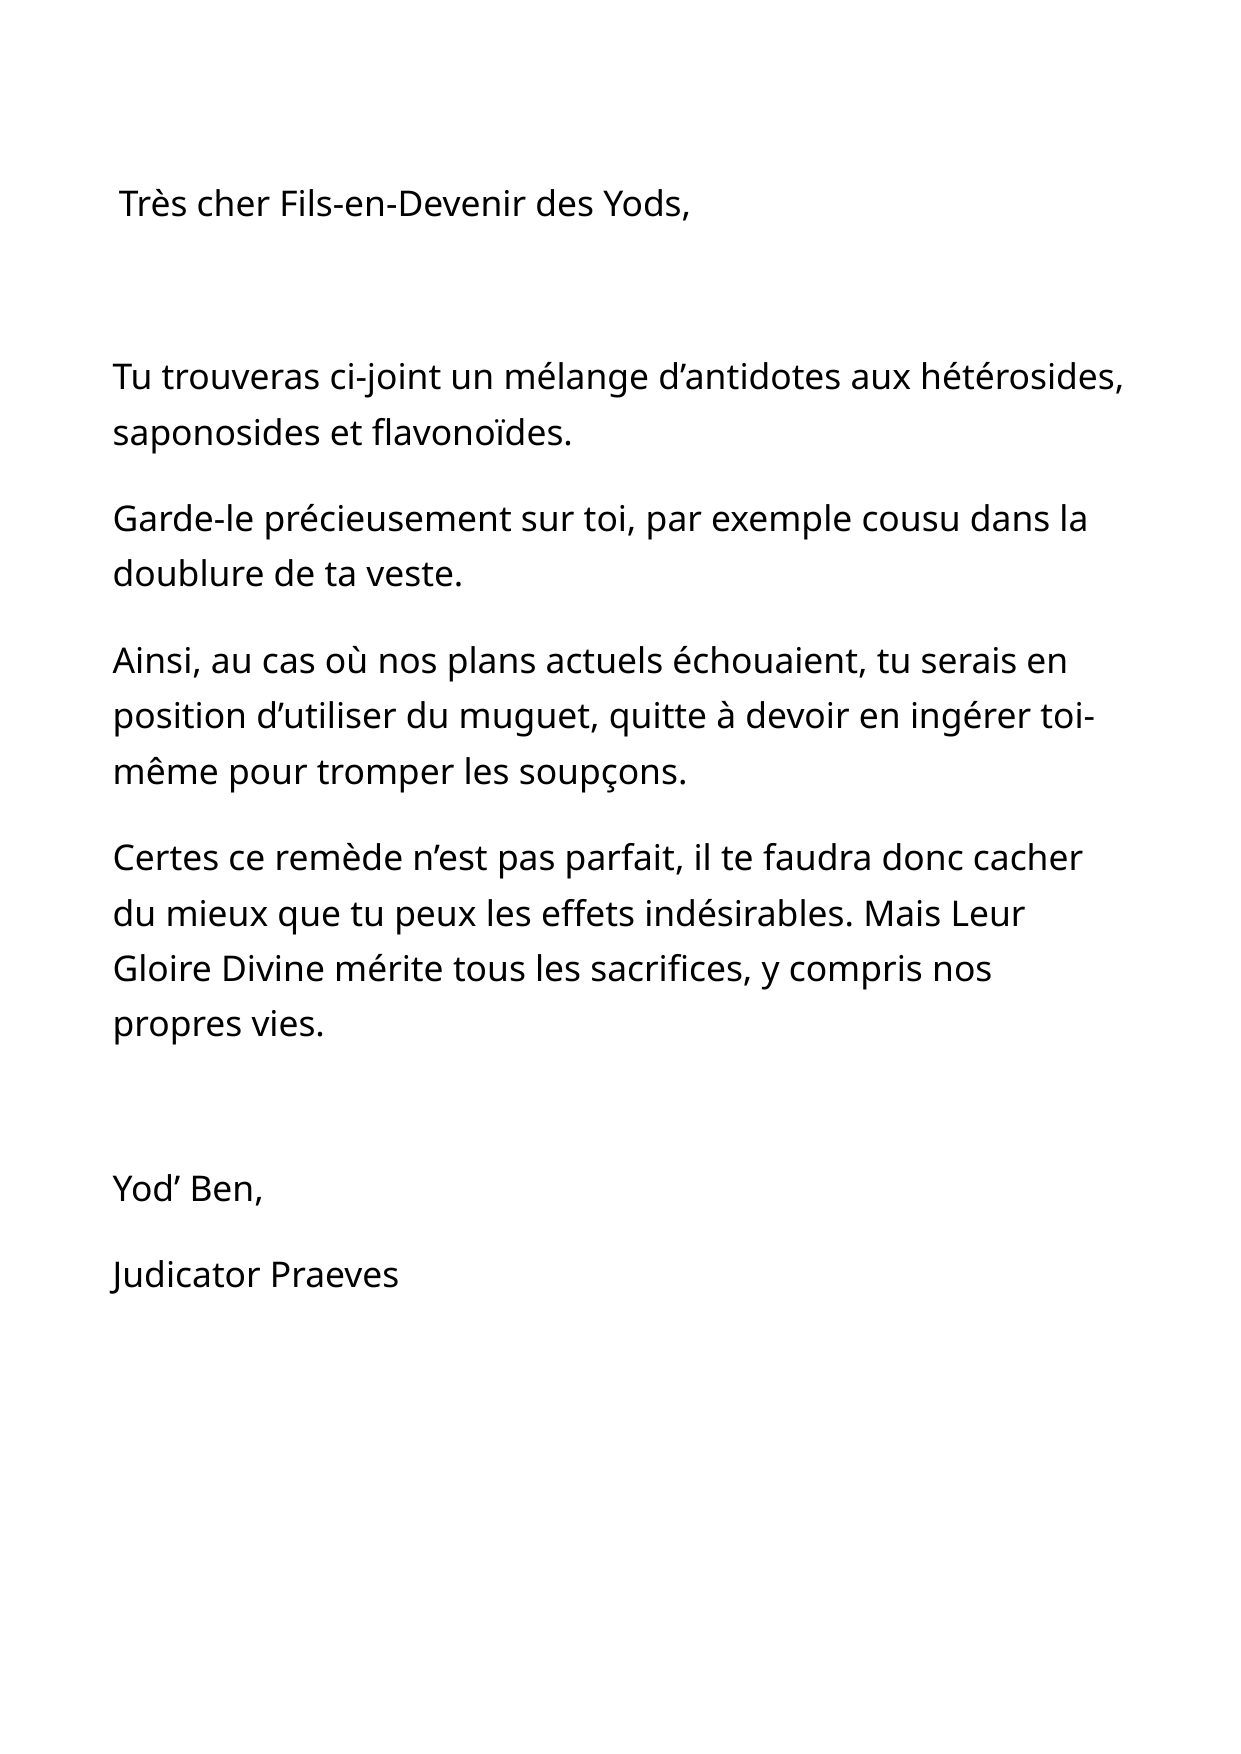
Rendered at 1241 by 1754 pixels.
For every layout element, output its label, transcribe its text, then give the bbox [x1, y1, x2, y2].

text Judicator Praeves [112, 1250, 1128, 1298]
text Certes ce remède n’est pas parfait, il te faudra donc cacher du mieux que tu peux les effets indésirables. Mais Leur Gloire Divine mérite tous les sacrifices, y compris nos propres vies. [112, 833, 1128, 1047]
text Yod’ Ben, [112, 1163, 1128, 1212]
text Très cher Fils-en-Devenir des Yods, [118, 179, 1128, 227]
text Ainsi, au cas où nos plans actuels échouaient, tu serais en position d’utiliser du muguet, quitte à devoir en ingérer toi-même pour tromper les soupçons. [112, 635, 1128, 794]
text Tu trouveras ci-joint un mélange d’antidotes aux hétérosides, saponosides et flavonoïdes. [112, 352, 1128, 455]
text Garde-le précieusement sur toi, par exemple cousu dans la doublure de ta veste. [112, 493, 1128, 597]
